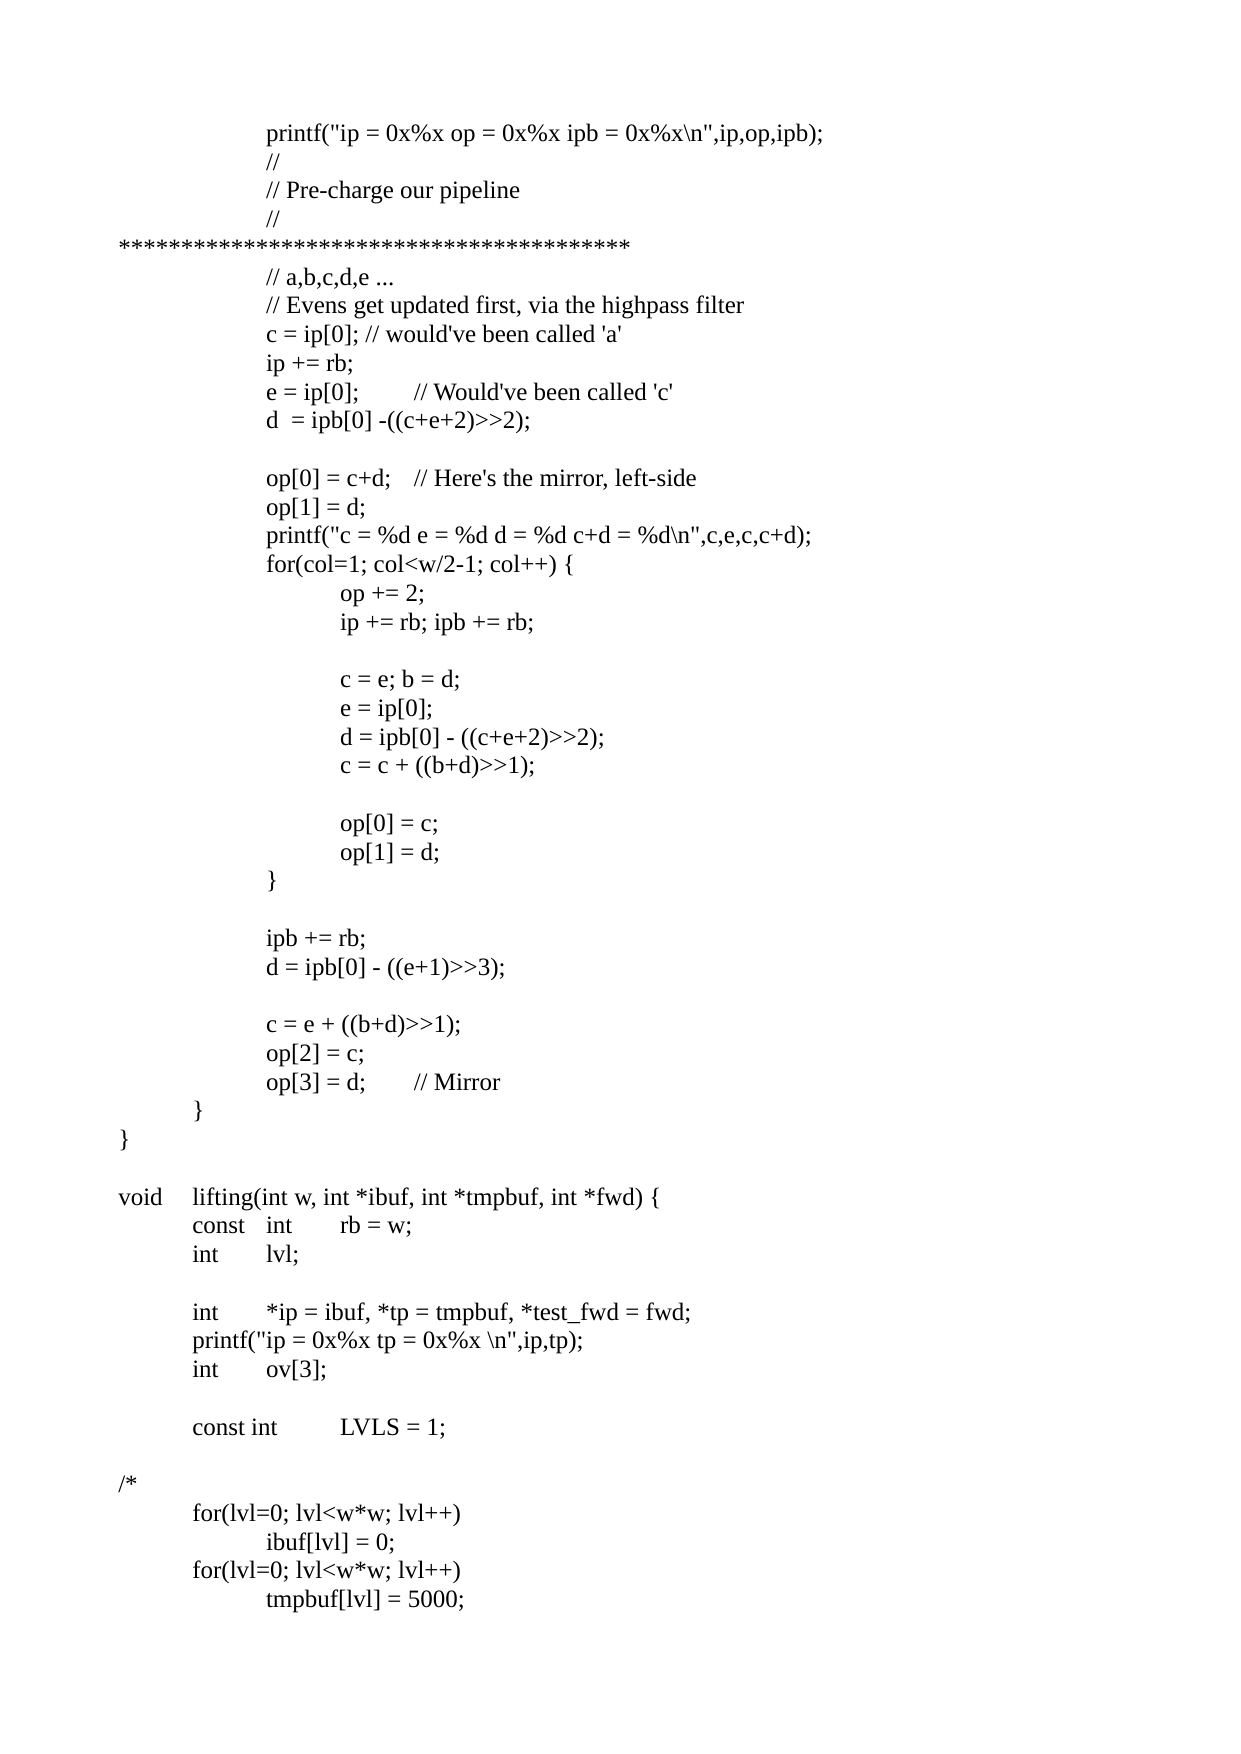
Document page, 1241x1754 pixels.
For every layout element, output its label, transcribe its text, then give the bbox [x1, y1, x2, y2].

text c = e; b = d; [118, 664, 1122, 693]
text ip += rb; [118, 348, 1122, 377]
text for(lvl=0; lvl<w*w; lvl++) [118, 1498, 1122, 1527]
text op += 2; [118, 578, 1122, 607]
text for(col=1; col<w/2-1; col++) { [118, 549, 1122, 578]
text op[3] = d; // Mirror [118, 1067, 1122, 1096]
text d = ipb[0] - ((e+1)>>3); [118, 952, 1122, 981]
text // Pre-charge our pipeline [118, 176, 1122, 204]
text op[1] = d; [118, 837, 1122, 866]
text int ov[3]; [118, 1354, 1122, 1383]
text printf("c = %d e = %d d = %d c+d = %d\n",c,e,c,c+d); [118, 521, 1122, 549]
text printf("ip = 0x%x op = 0x%x ipb = 0x%x\n",ip,op,ipb); [118, 118, 1122, 147]
text tmpbuf[lvl] = 5000; [118, 1584, 1122, 1613]
text // [118, 147, 1122, 176]
text ibuf[lvl] = 0; [118, 1527, 1122, 1556]
text int *ip = ibuf, *tp = tmpbuf, *test_fwd = fwd; [118, 1297, 1122, 1326]
text printf("ip = 0x%x tp = 0x%x \n",ip,tp); [118, 1326, 1122, 1354]
text } [118, 1124, 1122, 1153]
text /* [118, 1469, 1122, 1498]
text // [118, 204, 1122, 233]
text op[2] = c; [118, 1038, 1122, 1067]
text void lifting(int w, int *ibuf, int *tmpbuf, int *fwd) { [118, 1182, 1122, 1211]
text e = ip[0]; [118, 693, 1122, 722]
text d = ipb[0] - ((c+e+2)>>2); [118, 722, 1122, 751]
text ***************************************** [118, 233, 1122, 262]
text d = ipb[0] -((c+e+2)>>2); [118, 406, 1122, 434]
text c = ip[0]; // would've been called 'a' [118, 319, 1122, 348]
text } [118, 866, 1122, 894]
text const int LVLS = 1; [118, 1412, 1122, 1441]
text const int rb = w; [118, 1211, 1122, 1239]
text for(lvl=0; lvl<w*w; lvl++) [118, 1556, 1122, 1584]
text int lvl; [118, 1239, 1122, 1268]
text ipb += rb; [118, 923, 1122, 952]
text c = c + ((b+d)>>1); [118, 751, 1122, 779]
text op[0] = c; [118, 808, 1122, 837]
text c = e + ((b+d)>>1); [118, 1009, 1122, 1038]
text // Evens get updated first, via the highpass filter [118, 291, 1122, 319]
text e = ip[0]; // Would've been called 'c' [118, 377, 1122, 406]
text op[1] = d; [118, 492, 1122, 521]
text } [118, 1096, 1122, 1124]
text ip += rb; ipb += rb; [118, 607, 1122, 636]
text op[0] = c+d; // Here's the mirror, left-side [118, 463, 1122, 492]
text // a,b,c,d,e ... [118, 262, 1122, 291]
